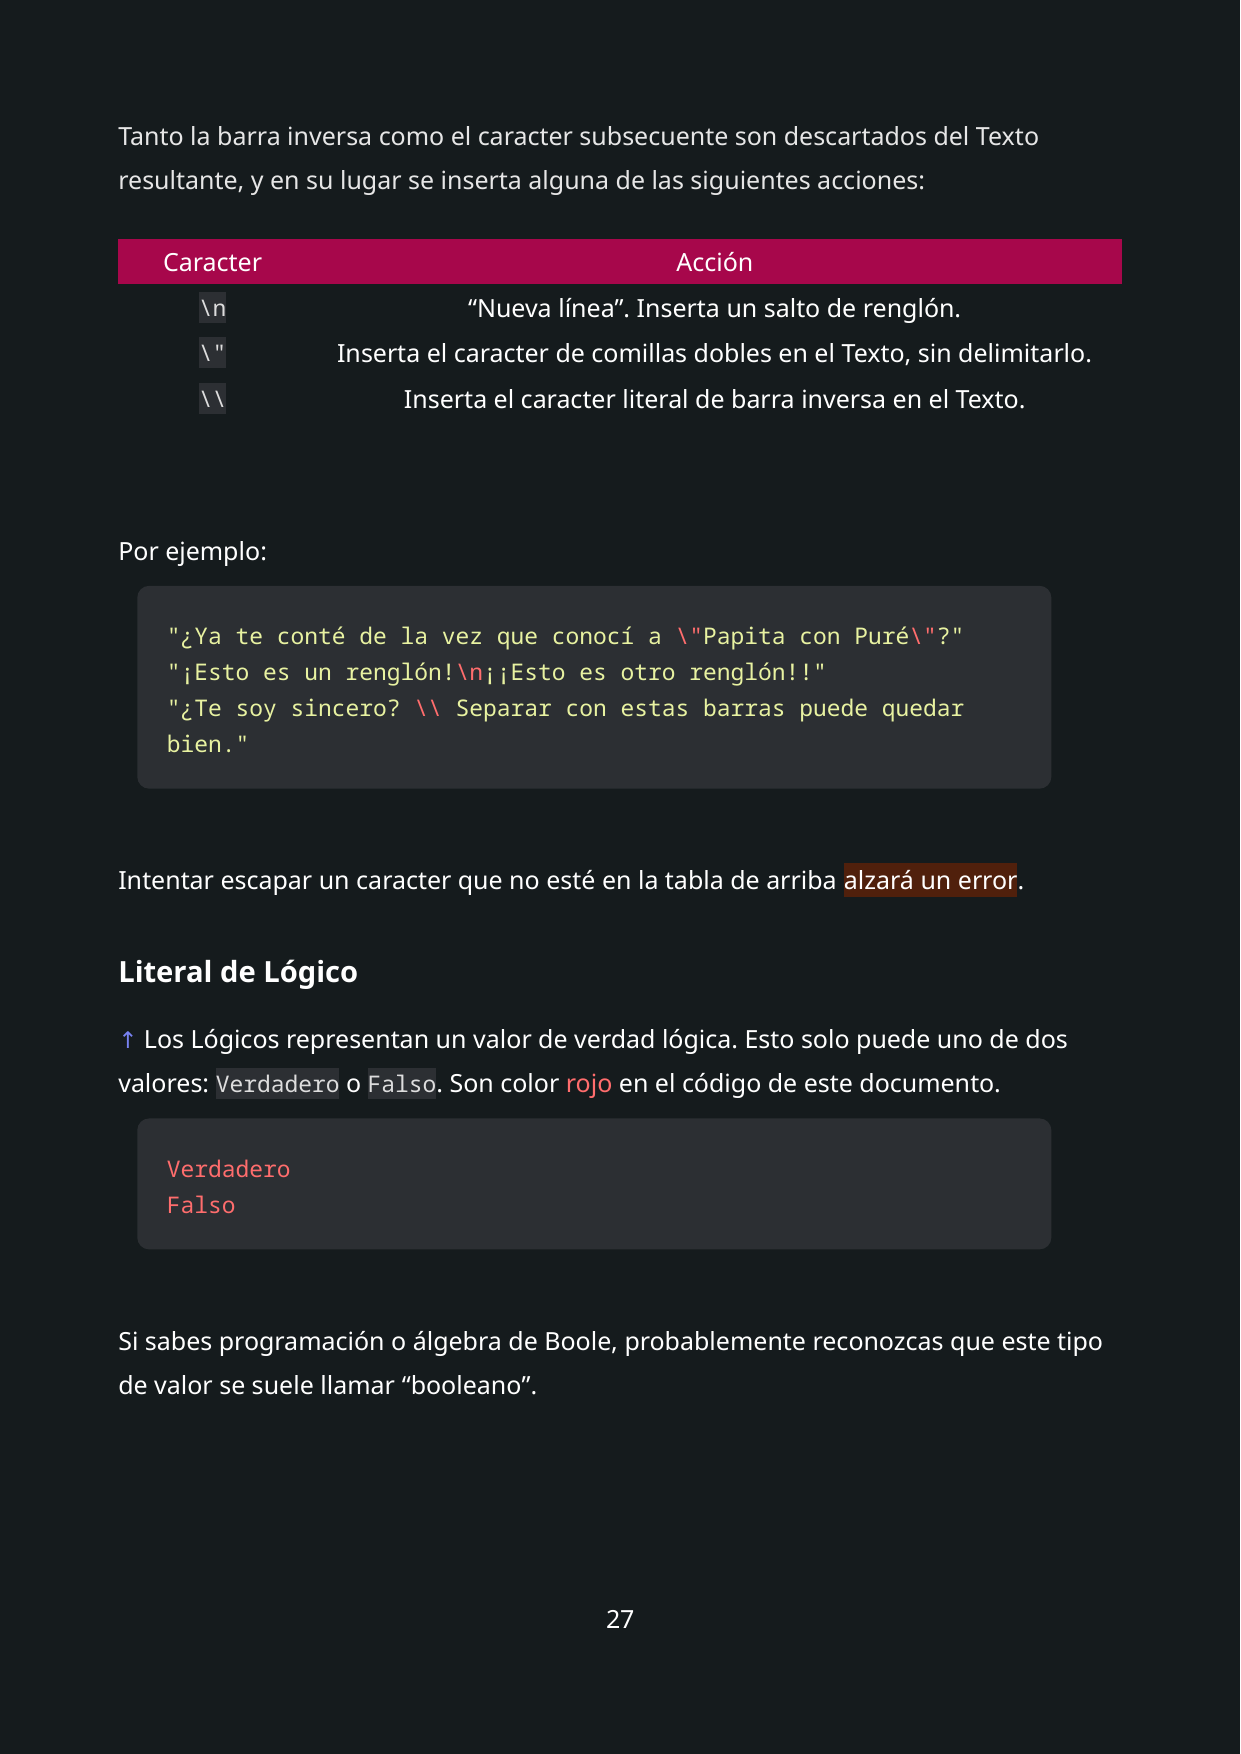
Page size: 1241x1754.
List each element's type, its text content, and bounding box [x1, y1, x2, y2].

text Si sabes programación o álgebra de Boole, probablemente reconozcas que este tipo de valor se suele llamar “booleano”. [118, 1323, 1122, 1402]
table_header Acción [307, 239, 1122, 284]
table_header Caracter [118, 239, 307, 284]
text ↑ Los Lógicos representan un valor de verdad lógica. Esto solo puede uno de dos valores: Verdadero o Falso. Son color rojo en el código de este documento. [118, 1022, 1122, 1100]
table_cell “Nueva línea”. Inserta un salto de renglón. [307, 285, 1122, 330]
text Tanto la barra inversa como el caracter subsecuente son descartados del Texto resultante, y en su lugar se inserta alguna de las siguientes acciones: [118, 118, 1122, 196]
table_cell \\ [118, 376, 307, 421]
table_cell \n [118, 285, 307, 330]
table_cell Inserta el caracter literal de barra inversa en el Texto. [307, 376, 1122, 421]
text Intentar escapar un caracter que no esté en la tabla de arriba alzará un error. [118, 863, 1122, 897]
table_cell Inserta el caracter de comillas dobles en el Texto, sin delimitarlo. [307, 330, 1122, 376]
subtitle Literal de Lógico [118, 952, 1122, 991]
text Por ejemplo: [118, 533, 1122, 567]
table_cell \" [118, 330, 307, 376]
